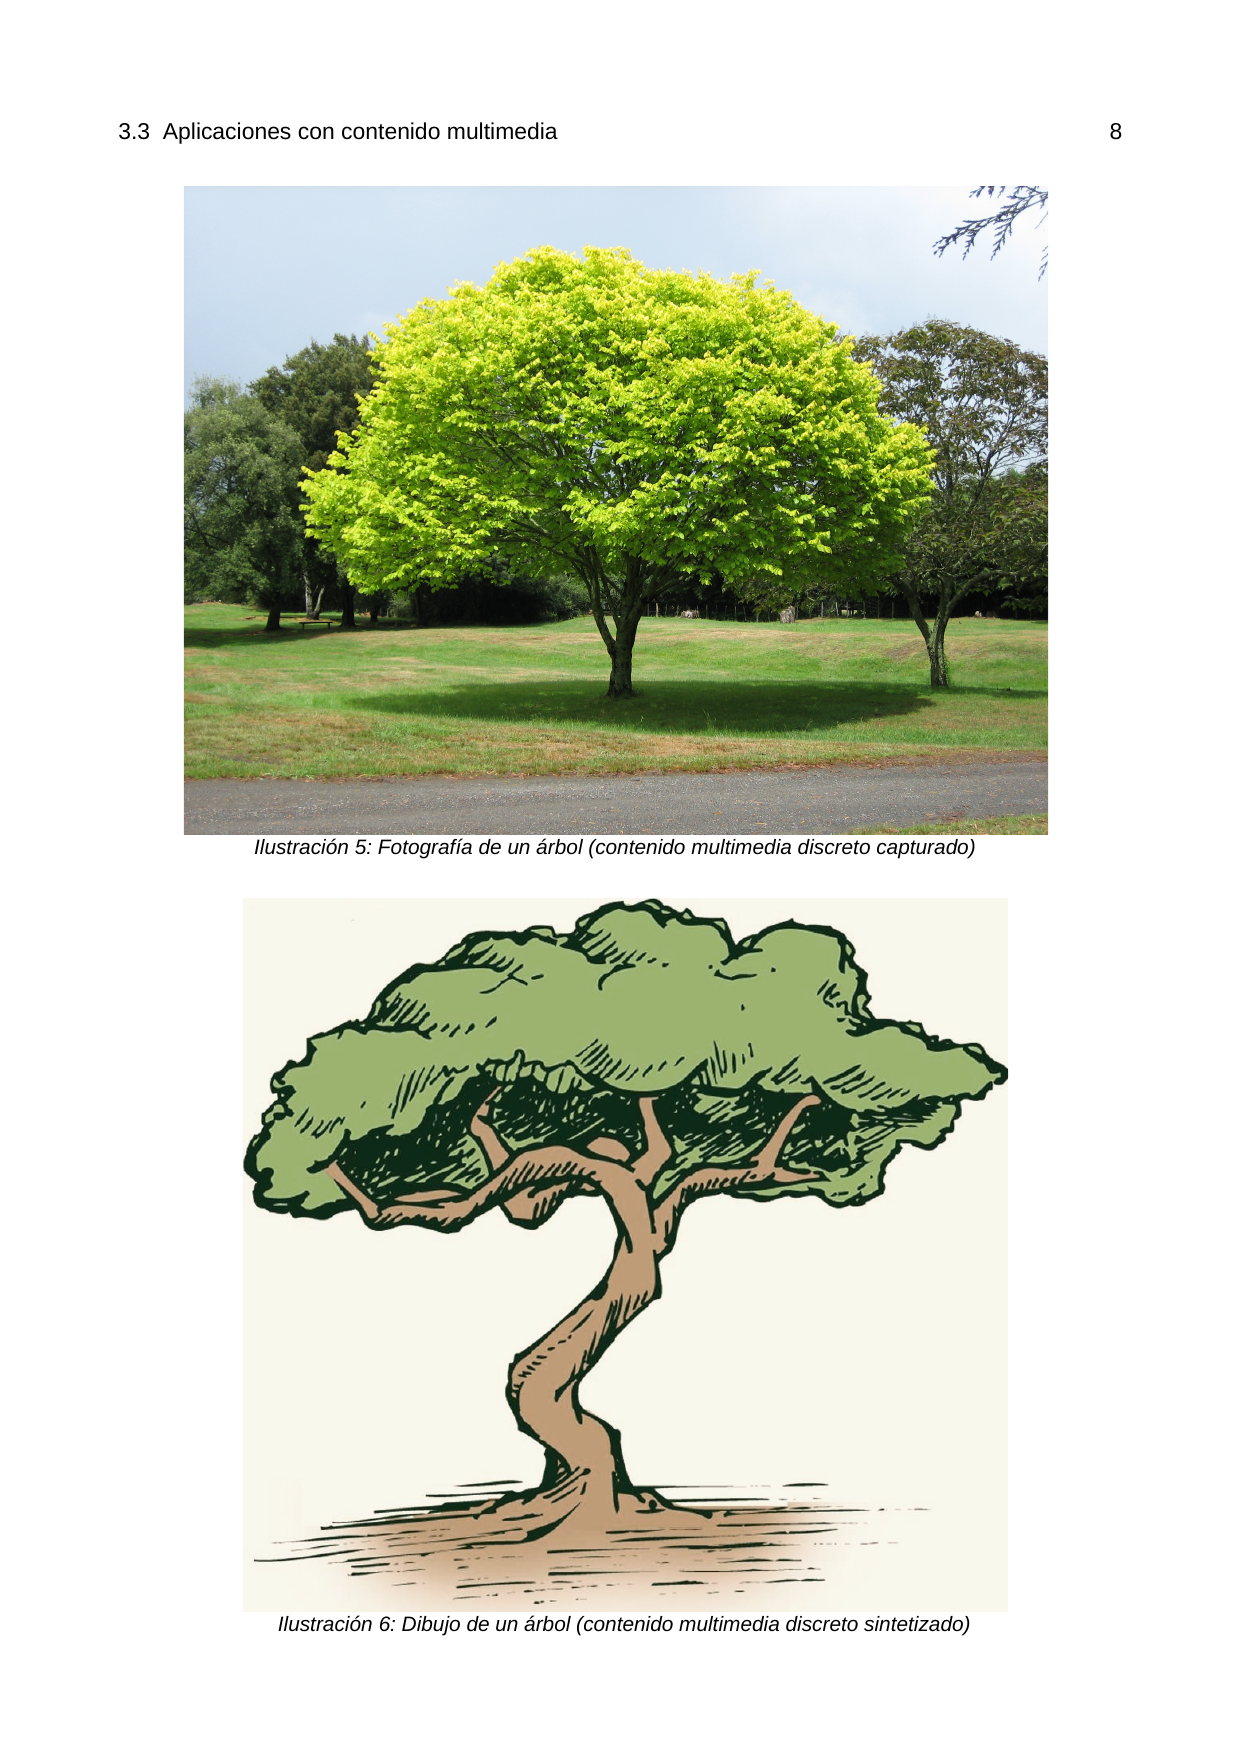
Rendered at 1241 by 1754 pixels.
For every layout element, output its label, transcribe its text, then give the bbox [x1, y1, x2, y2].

picture [183, 186, 1049, 835]
text Ilustración 5: Fotografía de un árbol (contenido multimedia discreto capturado) [184, 835, 1048, 859]
picture [242, 898, 1009, 1612]
text Ilustración 6: Dibujo de un árbol (contenido multimedia discreto sintetizado) [243, 1612, 1008, 1636]
